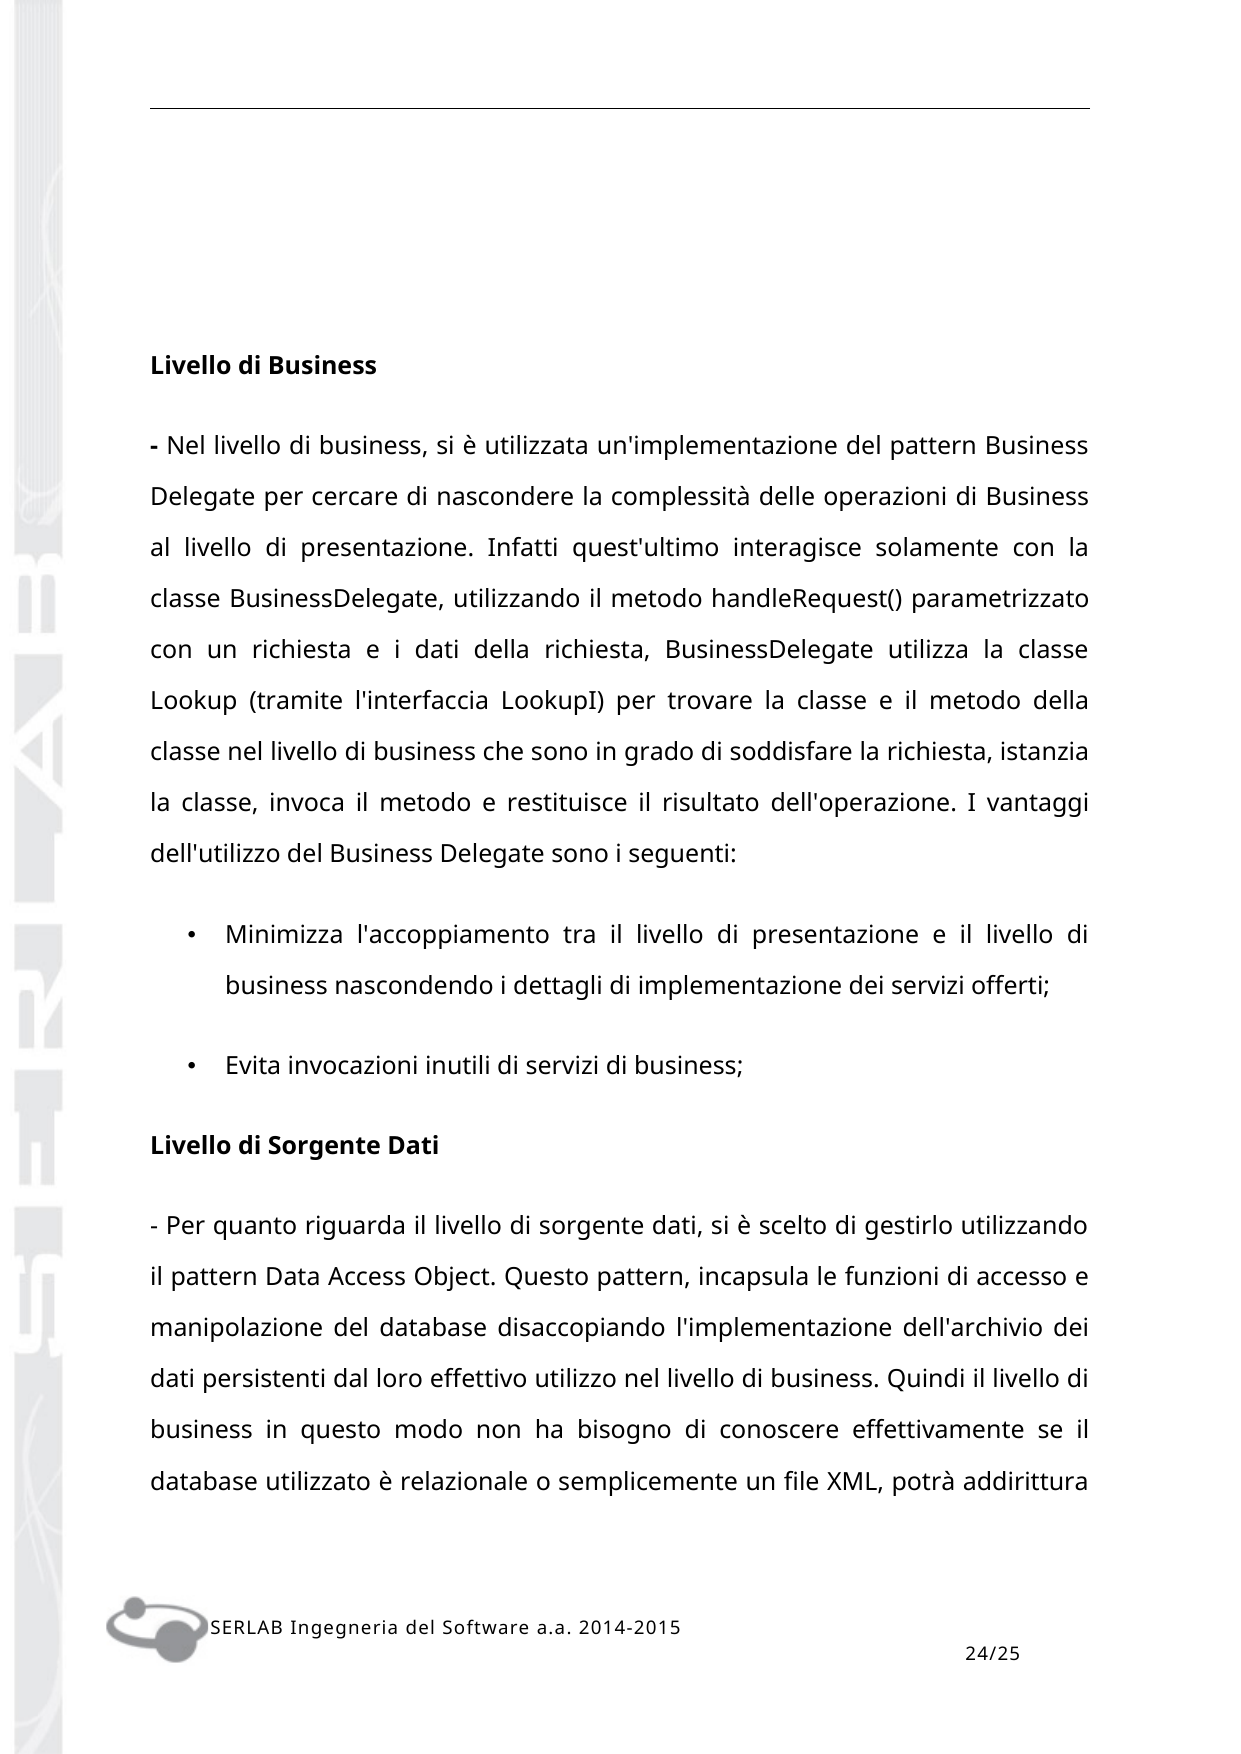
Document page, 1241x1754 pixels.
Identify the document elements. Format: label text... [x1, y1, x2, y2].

text Livello di Sorgente Dati [150, 1128, 1090, 1162]
text - Per quanto riguarda il livello di sorgente dati, si è scelto di gestirlo utilizzando il pattern Data Access Object. Questo pattern, incapsula le funzioni di accesso e manipolazione del database disaccopiando l'implementazione dell'archivio dei dati persistenti dal loro effettivo utilizzo nel livello di business. Quindi il livello di business in questo modo non ha bisogno di conoscere effettivamente se il database utilizzato è relazionale o semplicemente un file XML, potrà addirittura [150, 1208, 1090, 1497]
picture [0, 0, 71, 1754]
text - Nel livello di business, si è utilizzata un'implementazione del pattern Business Delegate per cercare di nascondere la complessità delle operazioni di Business al livello di presentazione. Infatti quest'ultimo interagisce solamente con la classe BusinessDelegate, utilizzando il metodo handleRequest() parametrizzato con un richiesta e i dati della richiesta, BusinessDelegate utilizza la classe Lookup (tramite l'interfaccia LookupI) per trovare la classe e il metodo della classe nel livello di business che sono in grado di soddisfare la richiesta, istanzia la classe, invoca il metodo e restituisce il risultato dell'operazione. I vantaggi dell'utilizzo del Business Delegate sono i seguenti: [150, 428, 1090, 870]
list Minimizza l'accoppiamento tra il livello di presentazione e il livello di business nascondendo i dettagli di implementazione dei servizi offerti; [187, 916, 1090, 1001]
text Livello di Business [150, 348, 1090, 382]
list Evita invocazioni inutili di servizi di business; [187, 1048, 1090, 1082]
picture [94, 1595, 209, 1666]
